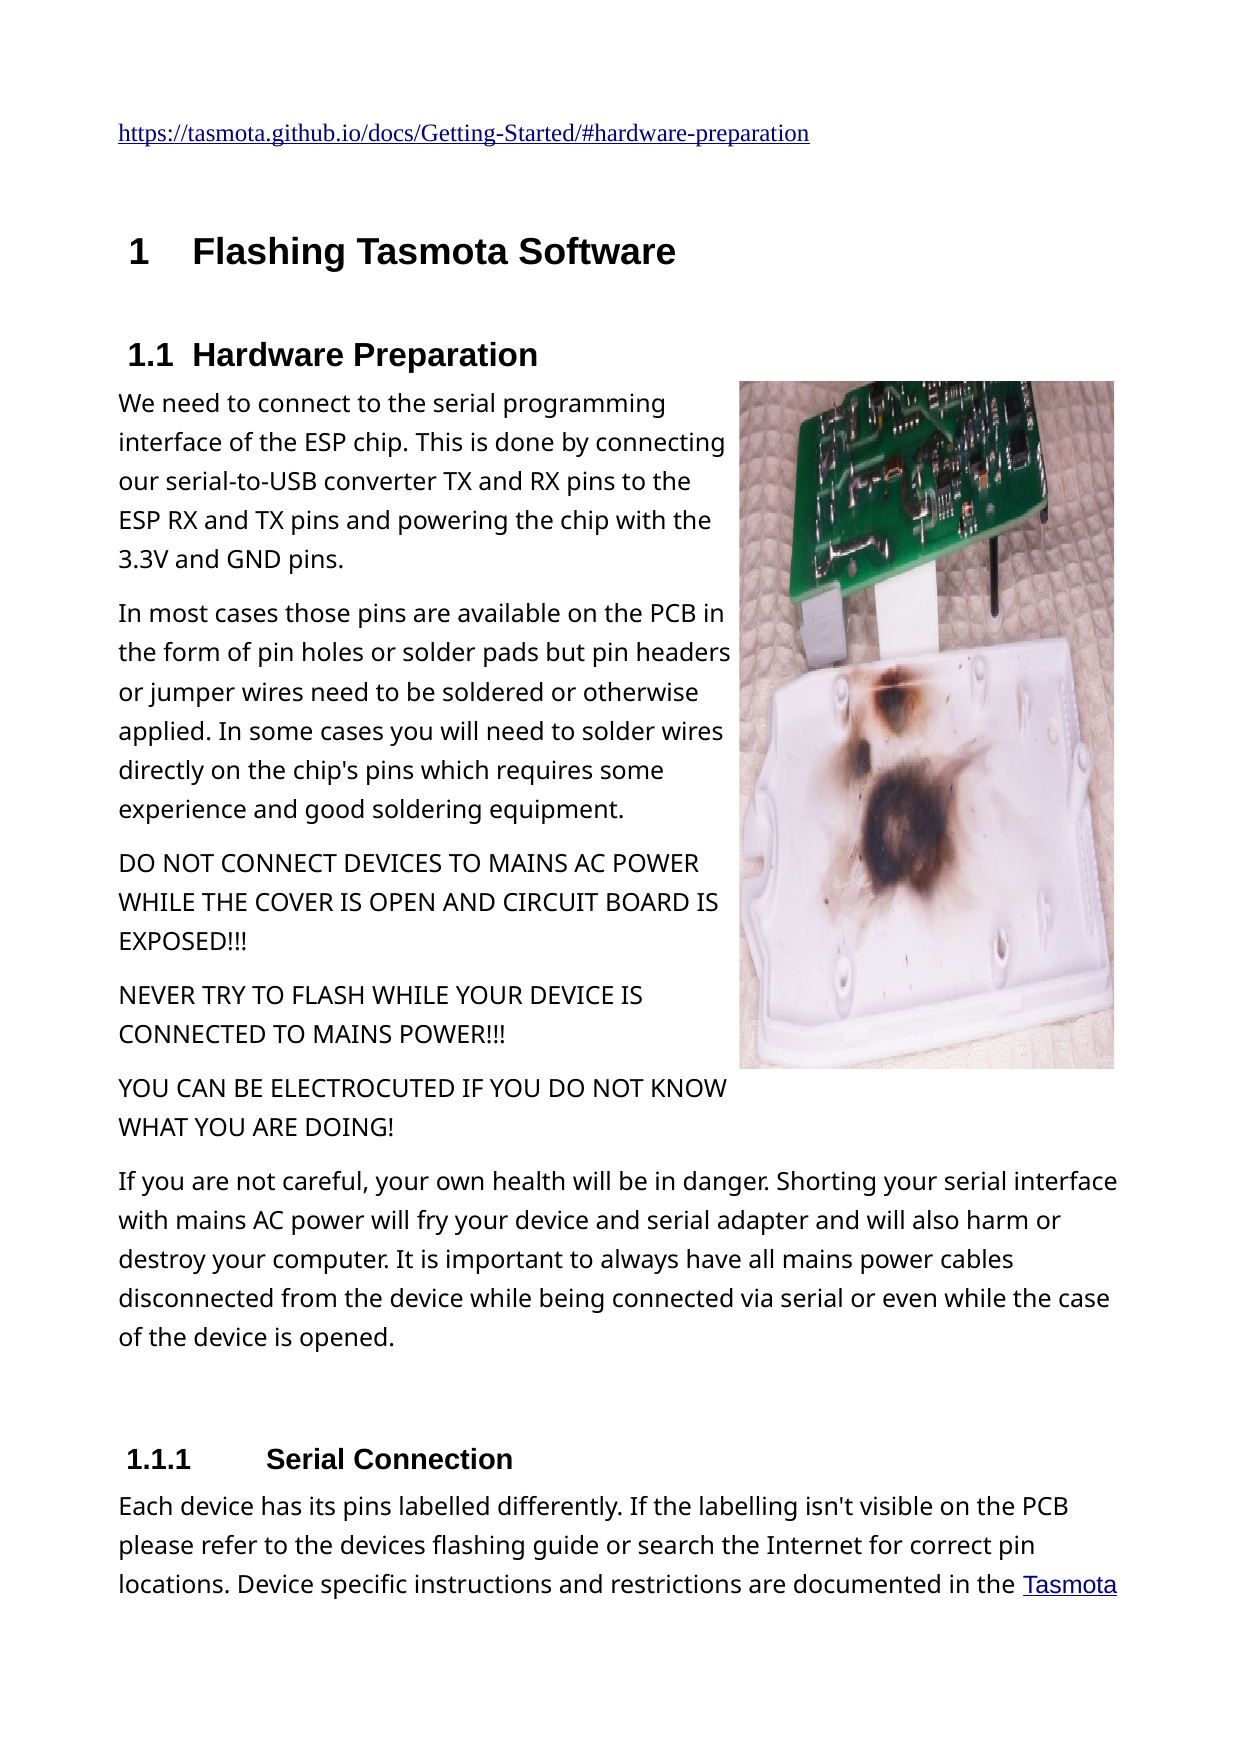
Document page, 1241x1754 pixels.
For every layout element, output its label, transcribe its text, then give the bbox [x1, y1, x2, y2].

text YOU CAN BE ELECTROCUTED IF YOU DO NOT KNOW WHAT YOU ARE DOING! [118, 1071, 1122, 1144]
text https://tasmota.github.io/docs/Getting-Started/#hardware-preparation [118, 118, 1122, 147]
text If you are not careful, your own health will be in danger. Shorting your serial interface with mains AC power will fry your device and serial adapter and will also harm or destroy your computer. It is important to always have all mains power cables disconnected from the device while being connected via serial or even while the case of the device is opened. [118, 1163, 1122, 1354]
text We need to connect to the serial programming interface of the ESP chip. This is done by connecting our serial-to-USB converter TX and RX pins to the ESP RX and TX pins and powering the chip with the 3.3V and GND pins. [118, 386, 739, 576]
subtitle Serial Connection [118, 1442, 1122, 1476]
text In most cases those pins are available on the PCB in the form of pin holes or solder pads but pin headers or jumper wires need to be soldered or otherwise applied. In some cases you will need to solder wires directly on the chip's pins which requires some experience and good soldering equipment. [118, 596, 739, 826]
subtitle Flashing Tasmota Software [118, 229, 1122, 272]
subtitle Hardware Preparation [118, 334, 1122, 373]
text NEVER TRY TO FLASH WHILE YOUR DEVICE IS CONNECTED TO MAINS POWER!!! [118, 978, 739, 1051]
text Each device has its pins labelled differently. If the labelling isn't visible on the PCB please refer to the devices flashing guide or search the Internet for correct pin locations. Device specific instructions and restrictions are documented in the Tasmota [118, 1488, 1122, 1601]
picture [739, 381, 1115, 1069]
text DO NOT CONNECT DEVICES TO MAINS AC POWER WHILE THE COVER IS OPEN AND CIRCUIT BOARD IS EXPOSED!!! [118, 846, 739, 958]
